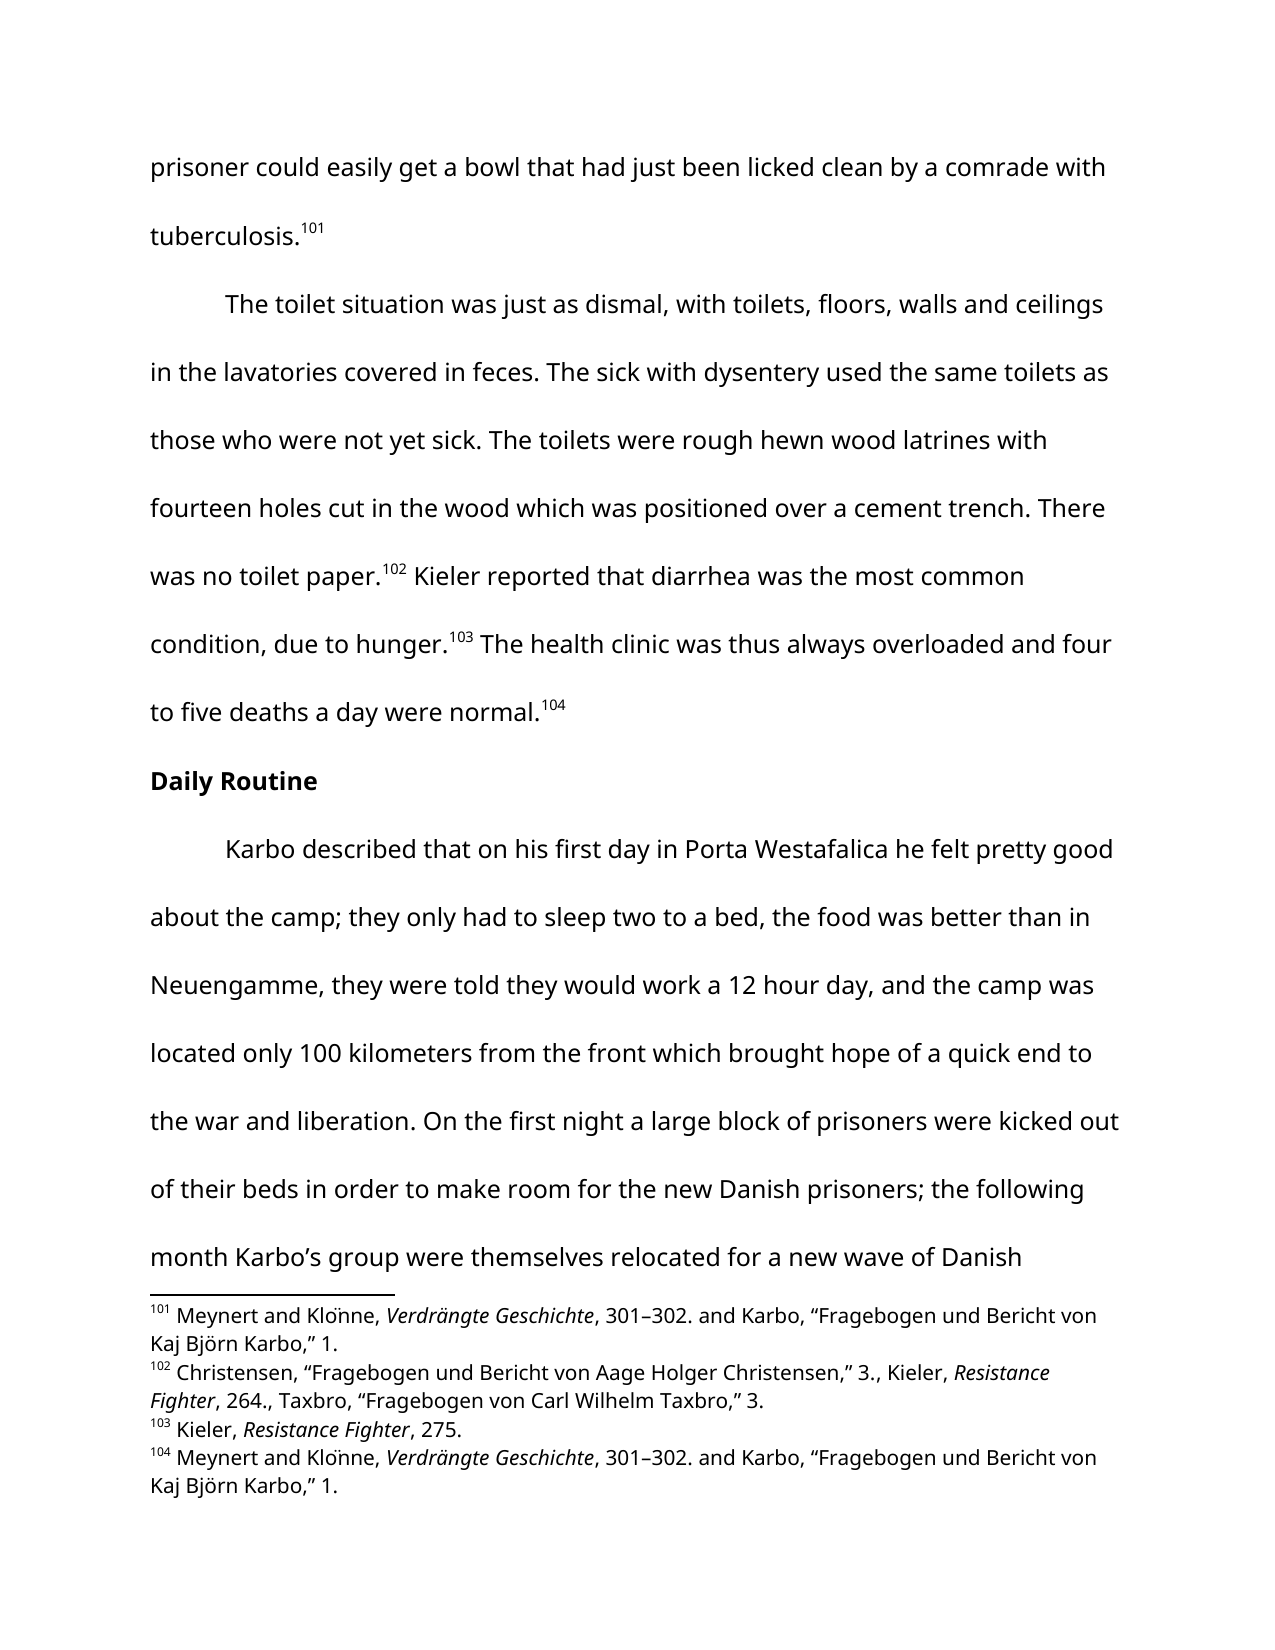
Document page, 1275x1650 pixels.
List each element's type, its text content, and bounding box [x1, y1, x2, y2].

text The toilet situation was just as dismal, with toilets, floors, walls and ceilings in the lavatories covered in feces. The sick with dysentery used the same toilets as those who were not yet sick. The toilets were rough hewn wood latrines with fourteen holes cut in the wood which was positioned over a cement trench. There was no toilet paper. Kieler reported that diarrhea was the most common condition, due to hunger. The health clinic was thus always overloaded and four to five deaths a day were normal. [150, 286, 1125, 729]
text prisoner could easily get a bowl that had just been licked clean by a comrade with tuberculosis. [150, 150, 1125, 252]
text Meynert and Klönne, Verdrängte Geschichte, 301–302. and Karbo, “Fragebogen und Bericht von Kaj Björn Karbo,” 1. [150, 1443, 1125, 1500]
text Meynert and Klönne, Verdrängte Geschichte, 301–302. and Karbo, “Fragebogen und Bericht von Kaj Björn Karbo,” 1. [150, 1301, 1125, 1358]
text Kieler, Resistance Fighter, 275. [150, 1415, 1125, 1443]
text Karbo described that on his first day in Porta Westafalica he felt pretty good about the camp; they only had to sleep two to a bed, the food was better than in Neuengamme, they were told they would work a 12 hour day, and the camp was located only 100 kilometers from the front which brought hope of a quick end to the war and liberation. On the first night a large block of prisoners were kicked out of their beds in order to make room for the new Danish prisoners; the following month Karbo’s group were themselves relocated for a new wave of Danish [150, 831, 1125, 1274]
text Christensen, “Fragebogen und Bericht von Aage Holger Christensen,” 3., Kieler, Resistance Fighter, 264., Taxbro, “Fragebogen von Carl Wilhelm Taxbro,” 3. [150, 1358, 1125, 1415]
text Daily Routine [150, 763, 1125, 797]
